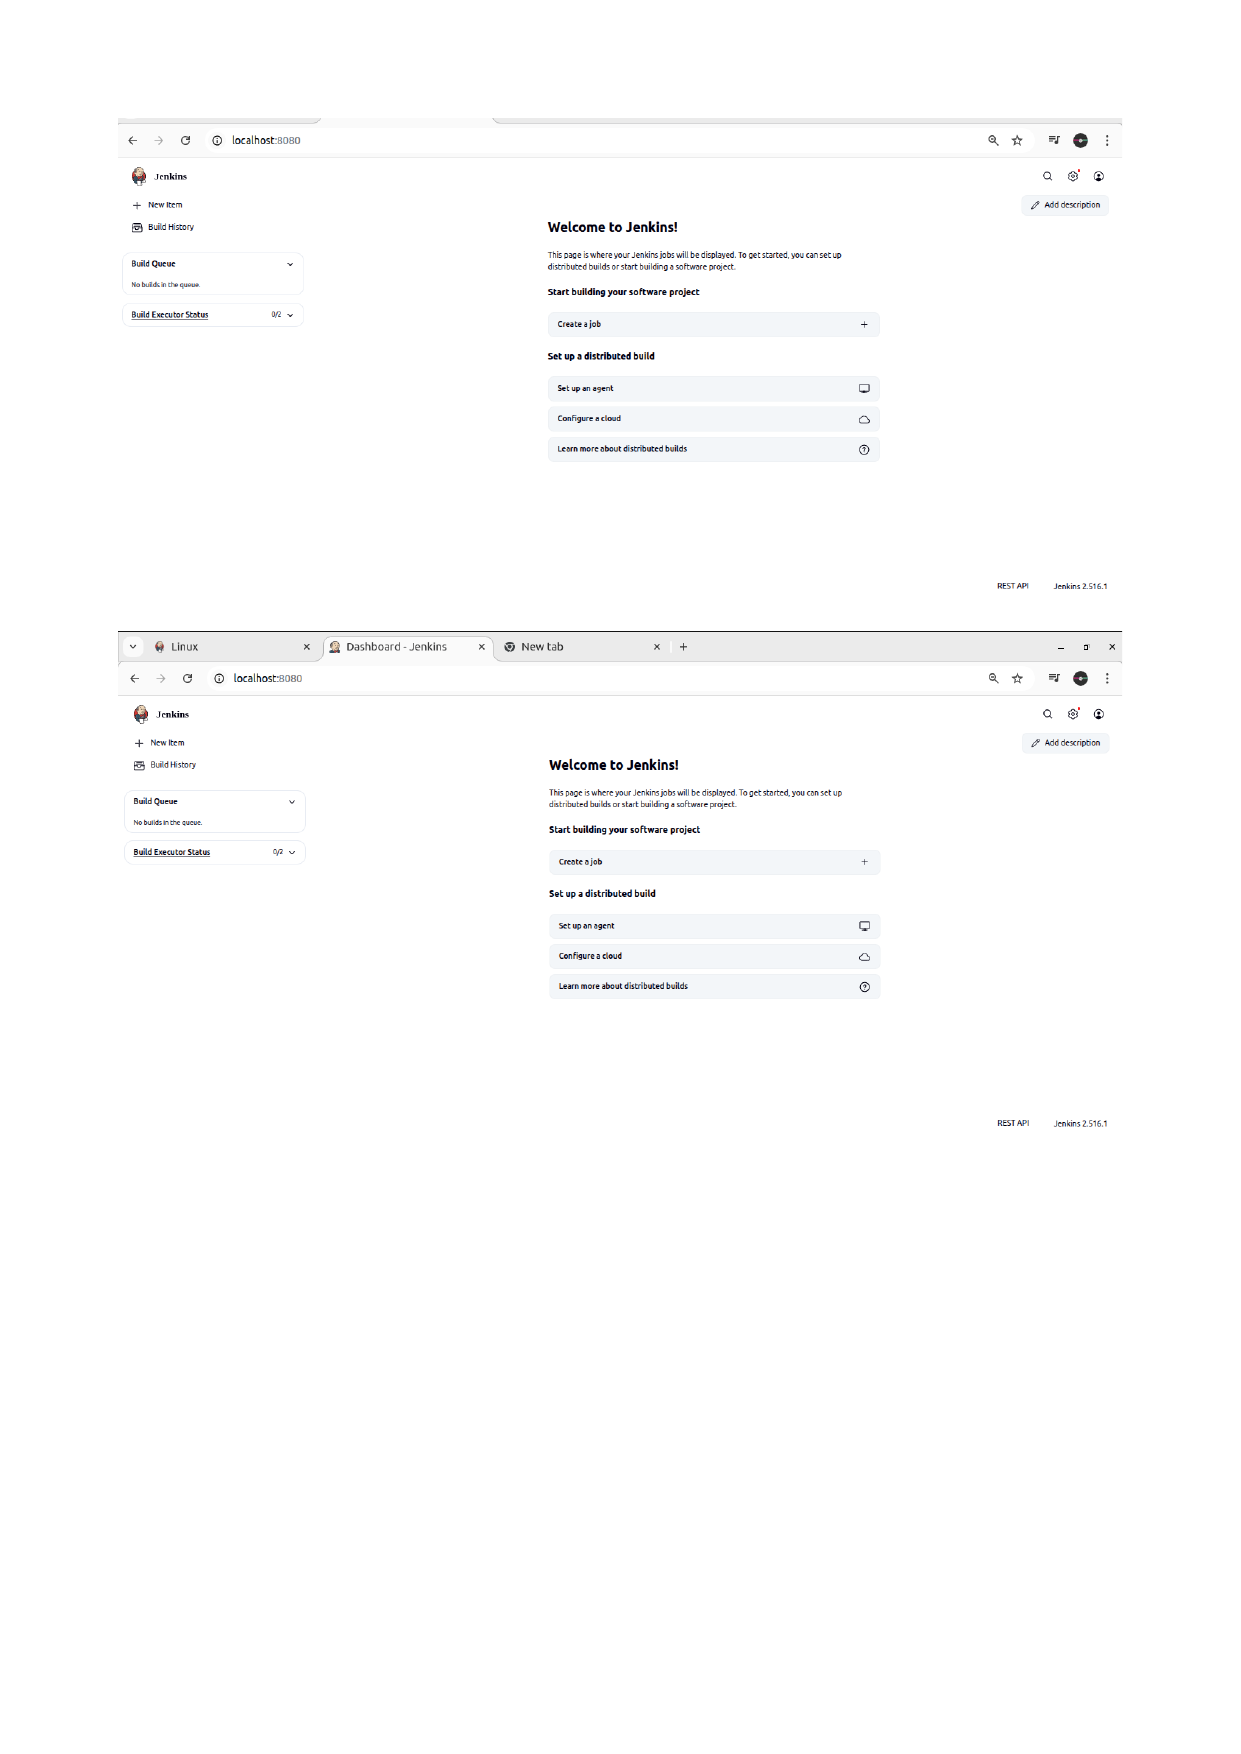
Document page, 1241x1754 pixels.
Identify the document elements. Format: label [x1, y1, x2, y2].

picture [118, 118, 1123, 603]
picture [118, 631, 1123, 1140]
